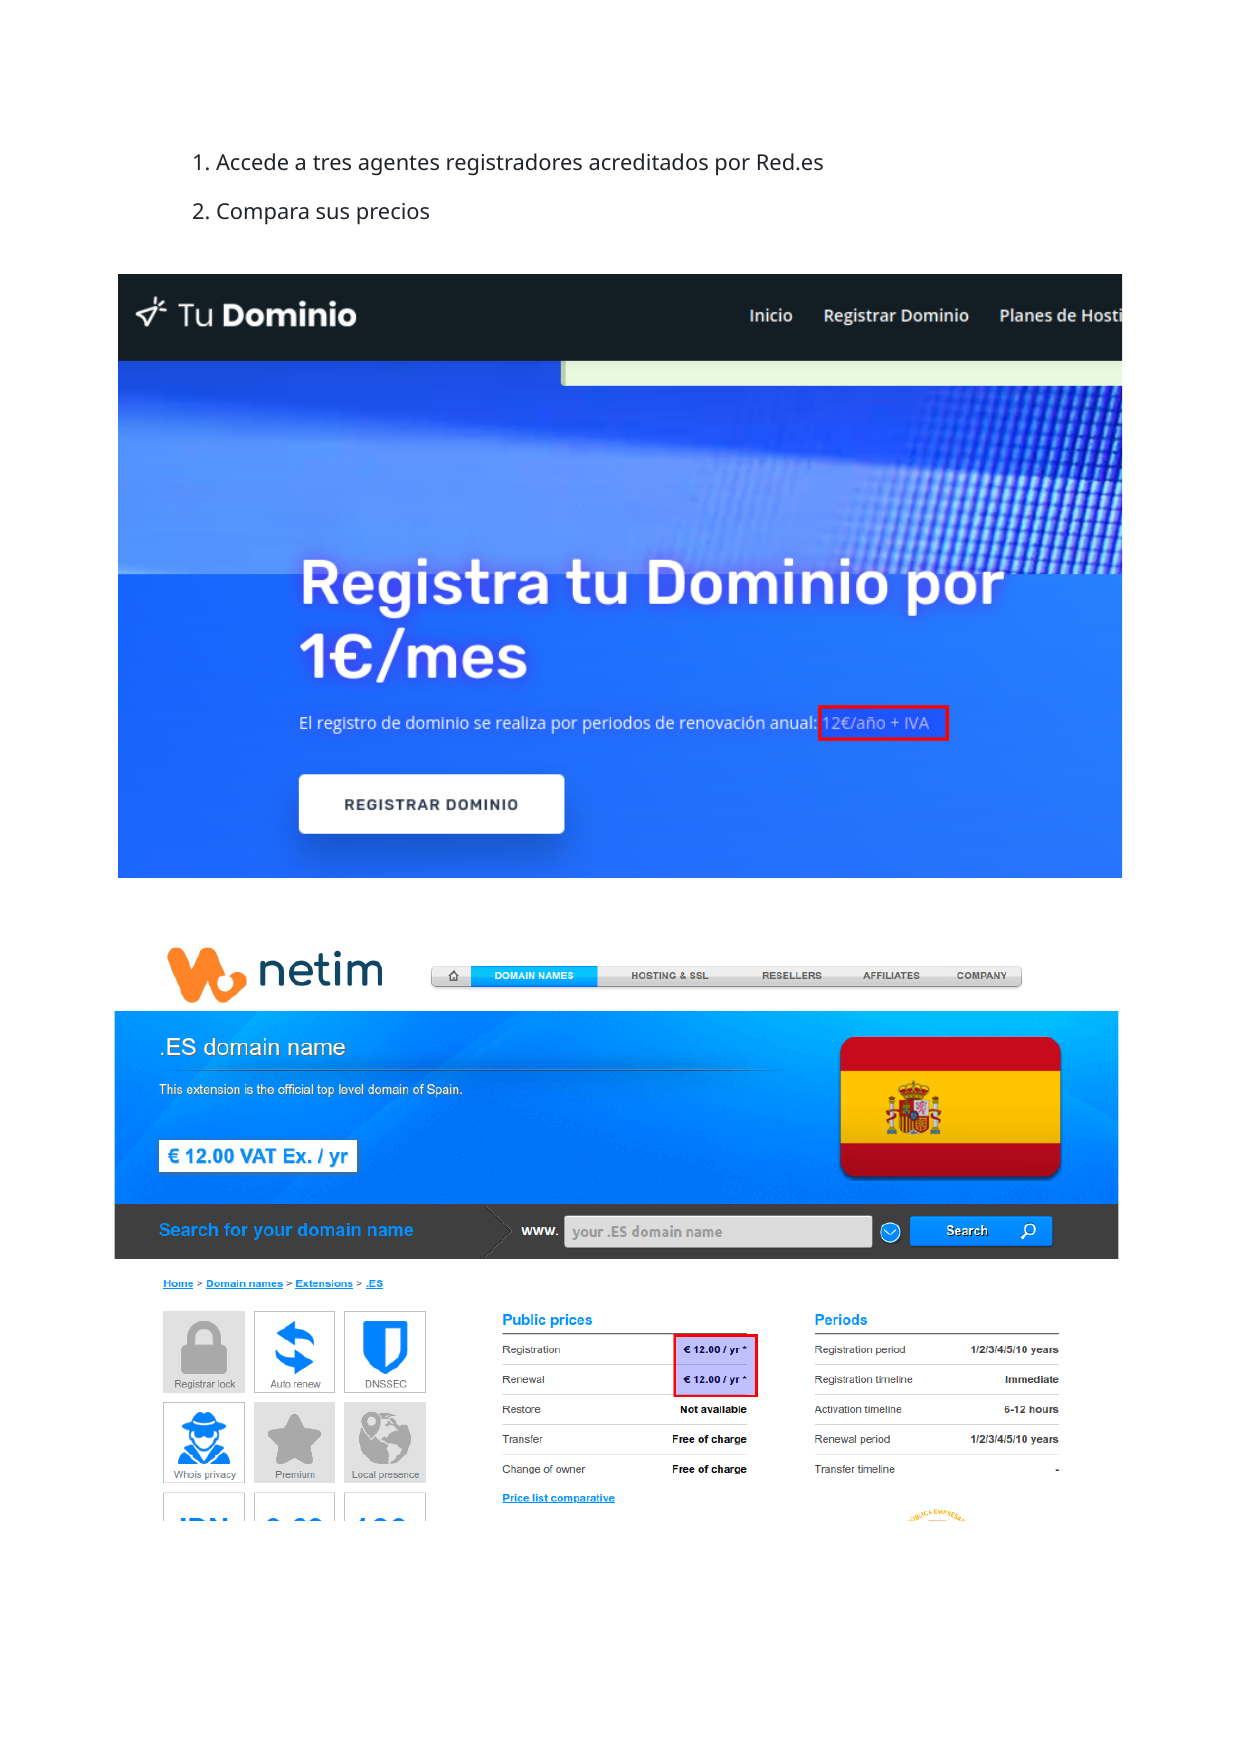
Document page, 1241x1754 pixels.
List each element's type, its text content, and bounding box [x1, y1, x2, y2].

list Compara sus precios [118, 196, 1122, 225]
picture [114, 938, 1119, 1521]
picture [118, 274, 1123, 878]
list Accede a tres agentes registradores acreditados por Red.es [118, 147, 1122, 177]
